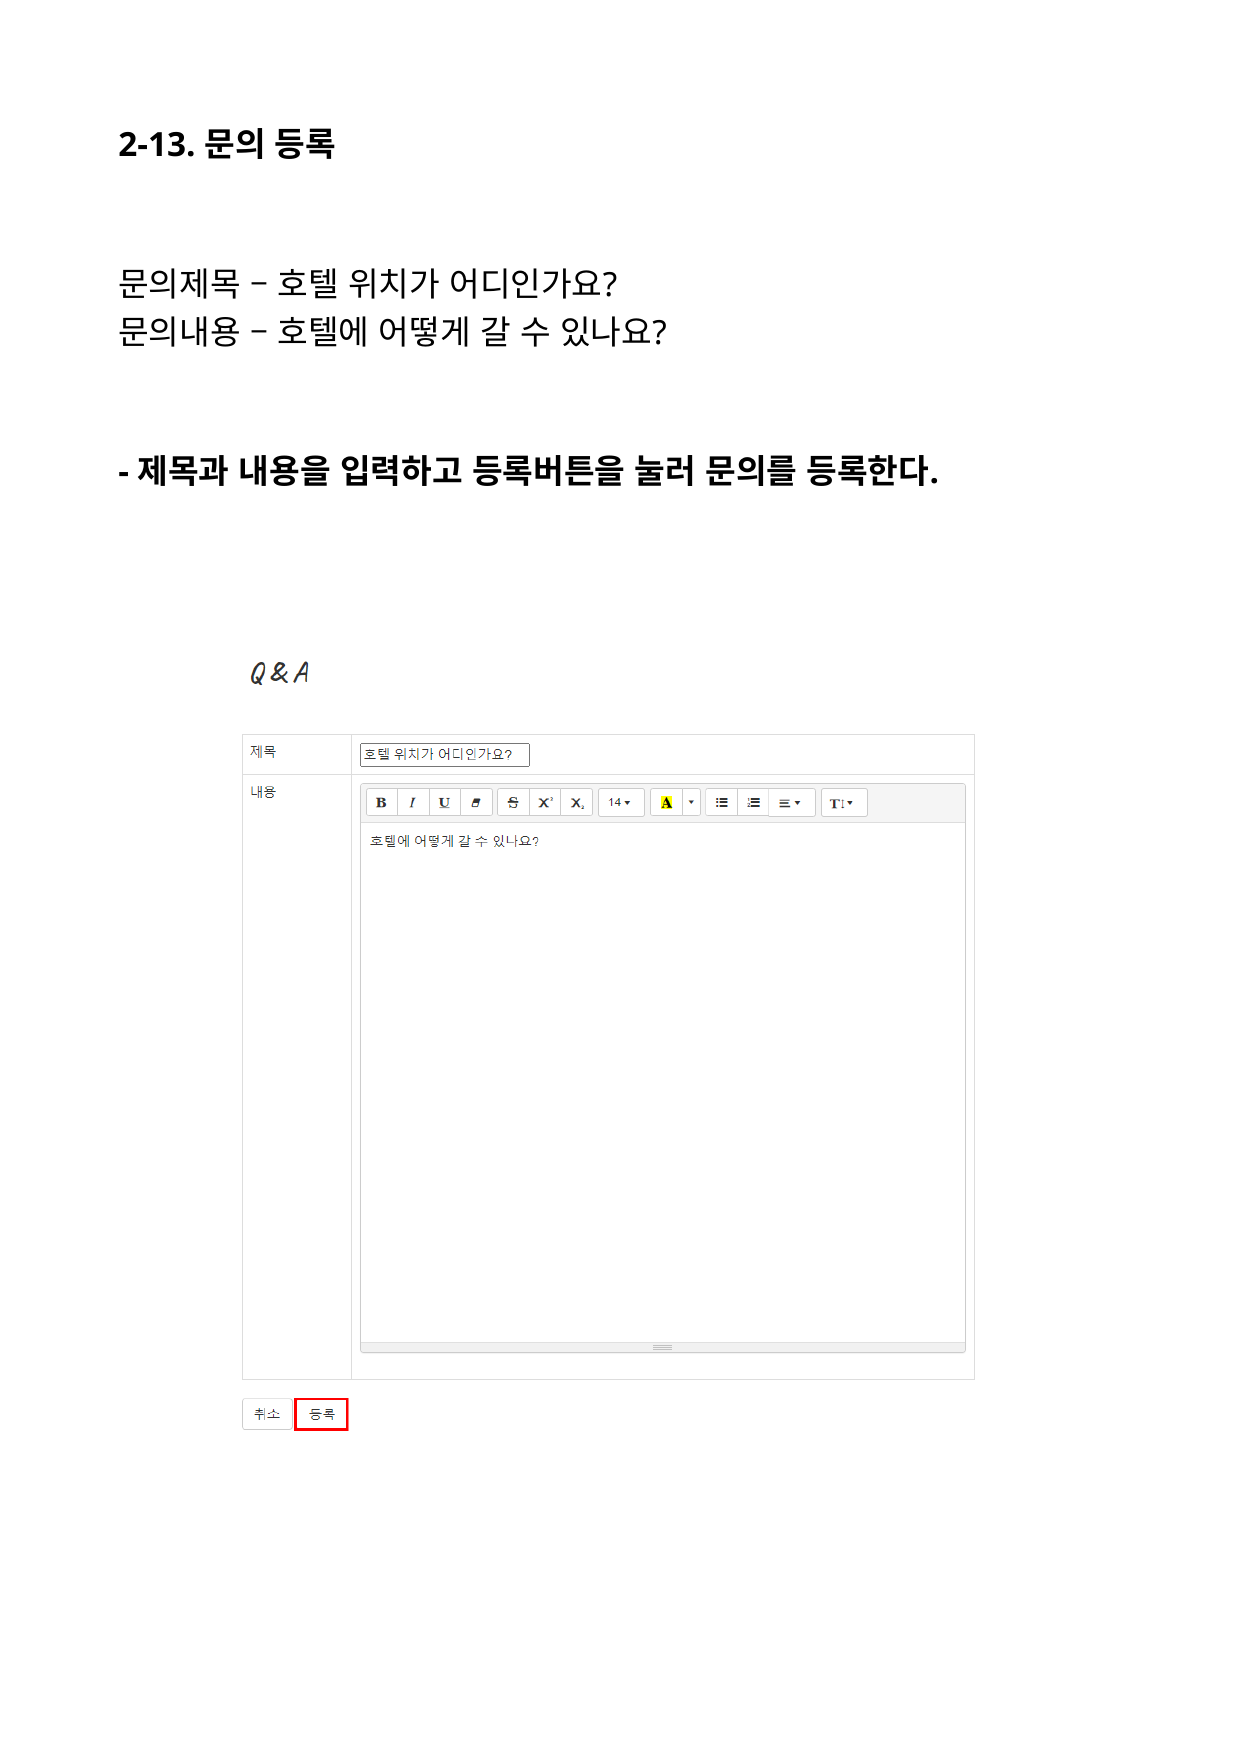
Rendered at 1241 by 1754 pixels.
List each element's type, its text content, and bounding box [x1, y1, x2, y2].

picture [202, 648, 1021, 1468]
text 2-13. 문의 등록 [118, 118, 1122, 167]
text 문의제목 – 호텔 위치가 어디인가요? [118, 257, 1122, 306]
text - 제목과 내용을 입력하고 등록버튼을 눌러 문의를 등록한다. [118, 445, 1122, 493]
text 문의내용 – 호텔에 어떻게 갈 수 있나요? [118, 306, 1122, 354]
